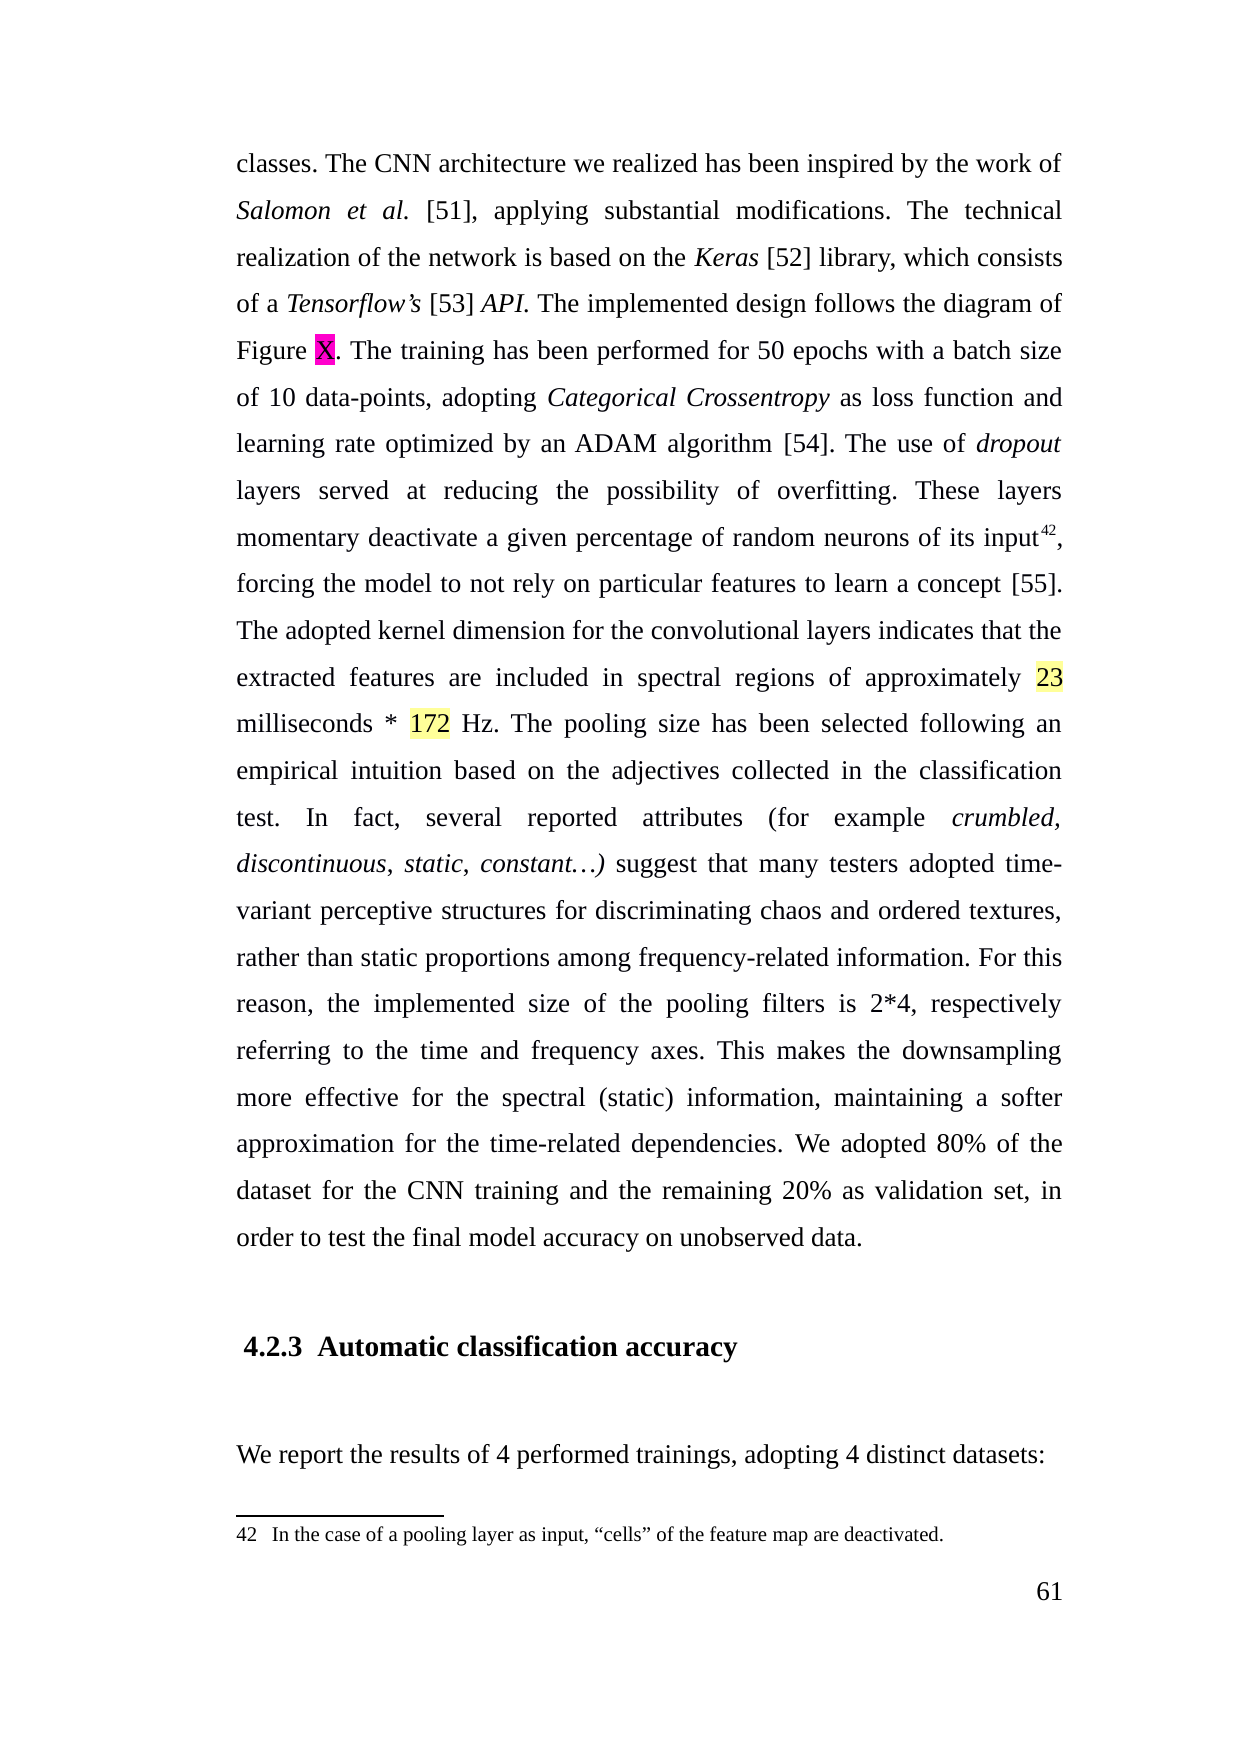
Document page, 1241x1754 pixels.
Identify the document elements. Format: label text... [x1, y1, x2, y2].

text We report the results of 4 performed trainings, adopting 4 distinct datasets: [236, 1439, 1063, 1470]
text In the case of a pooling layer as input, “cells” of the feature map are deactivated. [236, 1522, 1063, 1546]
subtitle Automatic classification accuracy [236, 1329, 1063, 1363]
text classes. The CNN architecture we realized has been inspired by the work of Salomon et al. [51], applying substantial modifications. The technical realization of the network is based on the Keras [52] library, which consists of a Tensorflow’s [53] API. The implemented design follows the diagram of Figure X. The training has been performed for 50 epochs with a batch size of 10 data-points, adopting Categorical Crossentropy as loss function and learning rate optimized by an ADAM algorithm [54]. The use of dropout layers served at reducing the possibility of overfitting. These layers momentary deactivate a given percentage of random neurons of its input, forcing the model to not rely on particular features to learn a concept [55]. The adopted kernel dimension for the convolutional layers indicates that the extracted features are included in spectral regions of approximately 23 milliseconds * 172 Hz. The pooling size has been selected following an empirical intuition based on the adjectives collected in the classification test. In fact, several reported attributes (for example crumbled, discontinuous, static, constant…) suggest that many testers adopted time-variant perceptive structures for discriminating chaos and ordered textures, rather than static proportions among frequency-related information. For this reason, the implemented size of the pooling filters is 2*4, respectively referring to the time and frequency axes. This makes the downsampling more effective for the spectral (static) information, maintaining a softer approximation for the time-related dependencies. We adopted 80% of the dataset for the CNN training and the remaining 20% as validation set, in order to test the final model accuracy on unobserved data. [236, 148, 1063, 1252]
